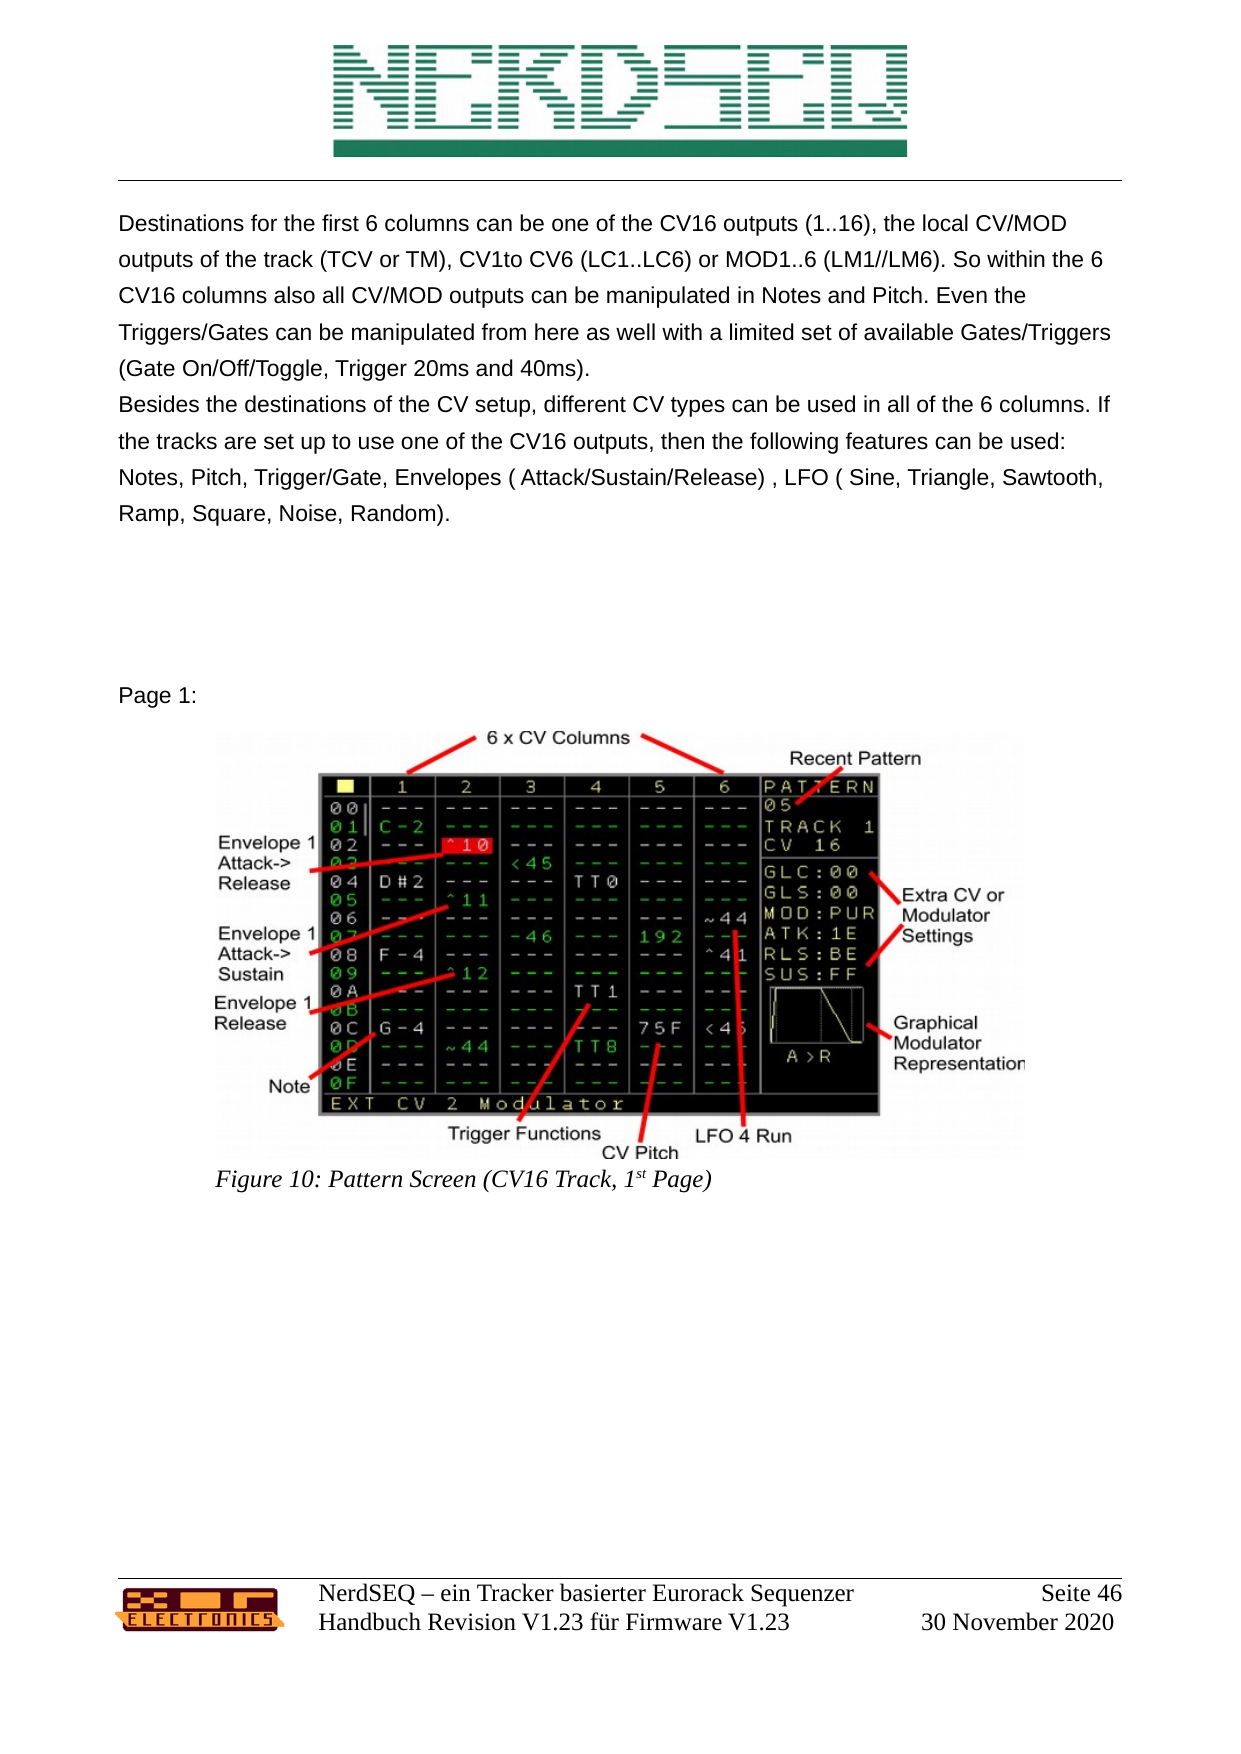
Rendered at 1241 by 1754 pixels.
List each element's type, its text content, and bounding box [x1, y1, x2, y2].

text Besides the destinations of the CV setup, different CV types can be used in all of the 6 columns. If the tracks are set up to use one of the CV16 outputs, then the following features can be used: [118, 391, 1122, 454]
text Page 1: [118, 682, 1122, 708]
text Notes, Pitch, Trigger/Gate, Envelopes ( Attack/Sustain/Release) , LFO ( Sine, Triangle, Sawtooth, Ramp, Square, Noise, Random). [118, 464, 1122, 527]
picture [333, 45, 908, 157]
picture [115, 1584, 285, 1634]
picture [215, 731, 1025, 1159]
text Figure 10: Pattern Screen (CV16 Track, 1st Page) [215, 1159, 1025, 1193]
text Destinations for the first 6 columns can be one of the CV16 outputs (1..16), the local CV/MOD outputs of the track (TCV or TM), CV1to CV6 (LC1..LC6) or MOD1..6 (LM1//LM6). So within the 6 CV16 columns also all CV/MOD outputs can be manipulated in Notes and Pitch. Even the Triggers/Gates can be manipulated from here as well with a limited set of available Gates/Triggers (Gate On/Off/Toggle, Trigger 20ms and 40ms). [118, 209, 1122, 381]
